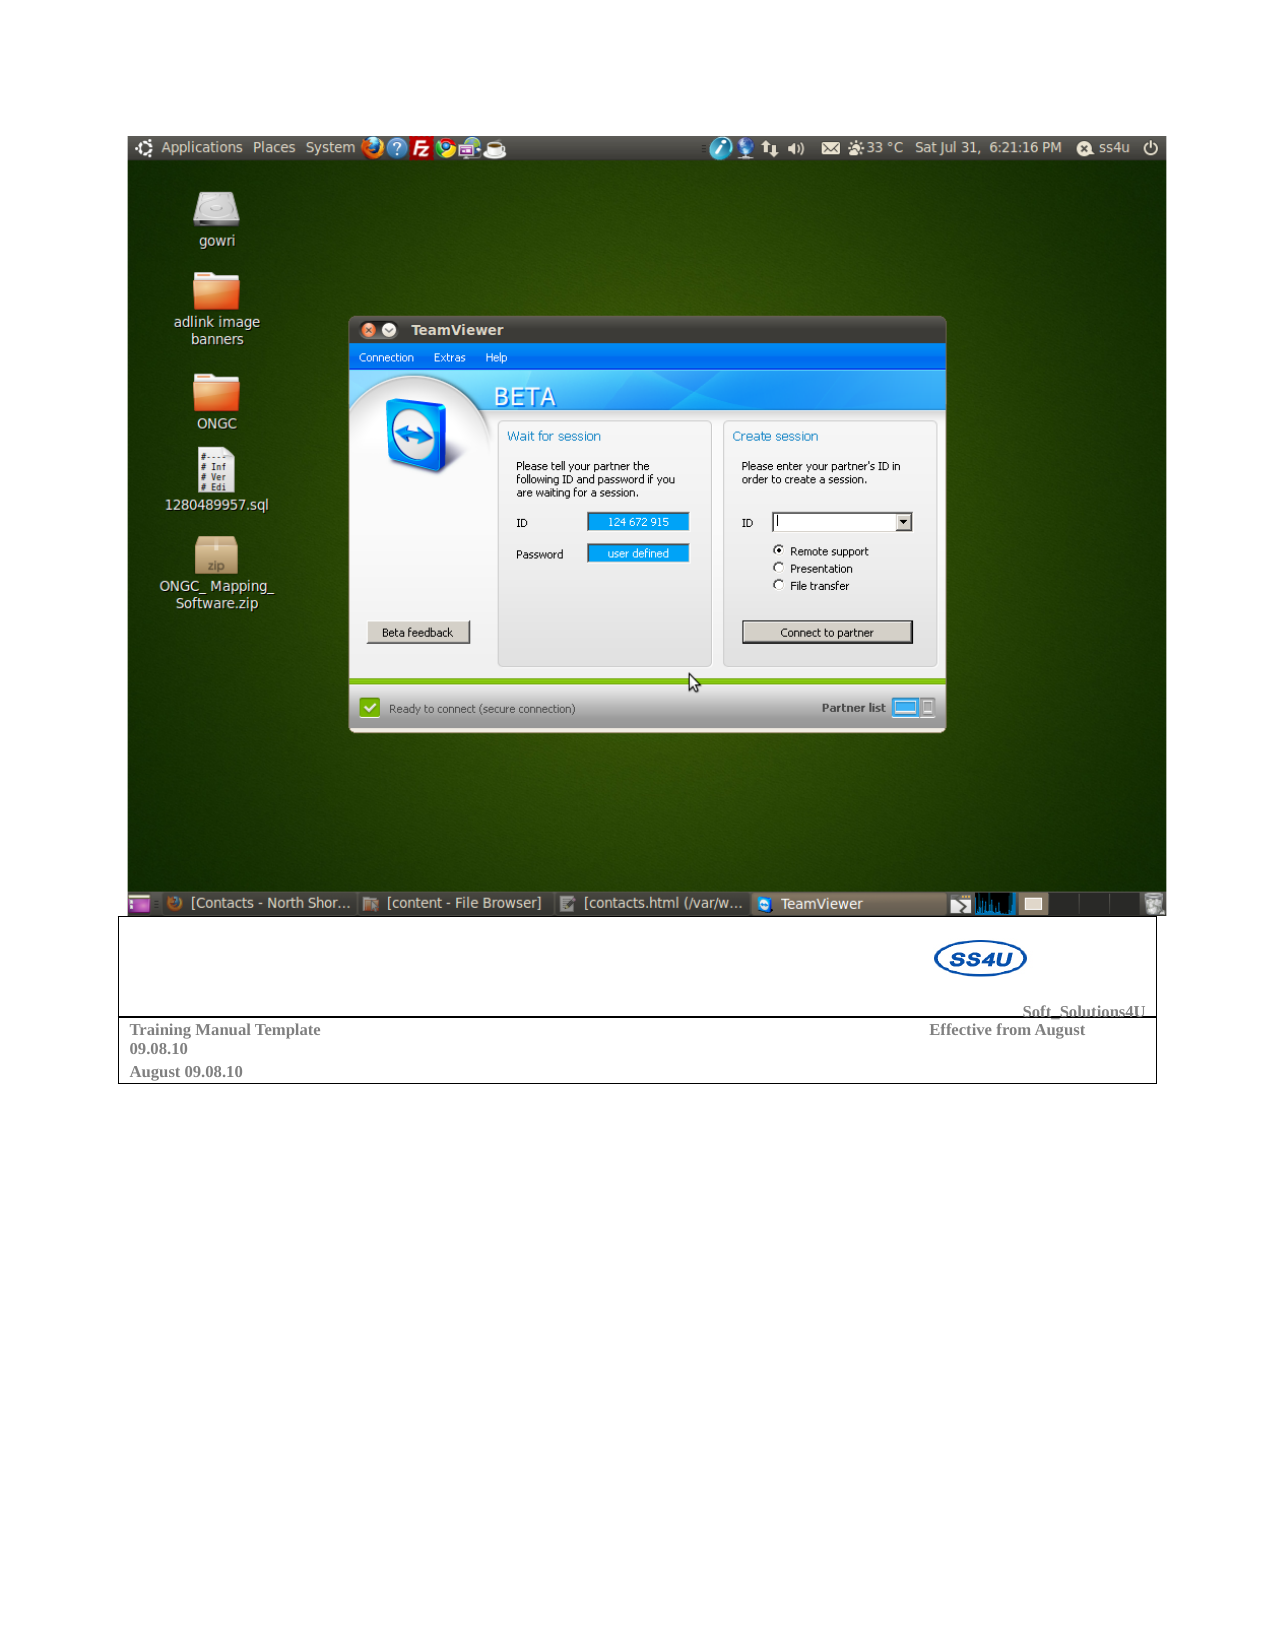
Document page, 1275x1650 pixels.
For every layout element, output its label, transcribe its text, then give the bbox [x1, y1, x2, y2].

picture [127, 136, 1167, 916]
table_header Soft_Solutions4U Quality System Procedure [119, 917, 1156, 1016]
picture [925, 938, 1117, 977]
table_cell Training Manual Template Effective from August 09.08.10 August 09.08.10 [119, 1018, 1156, 1083]
